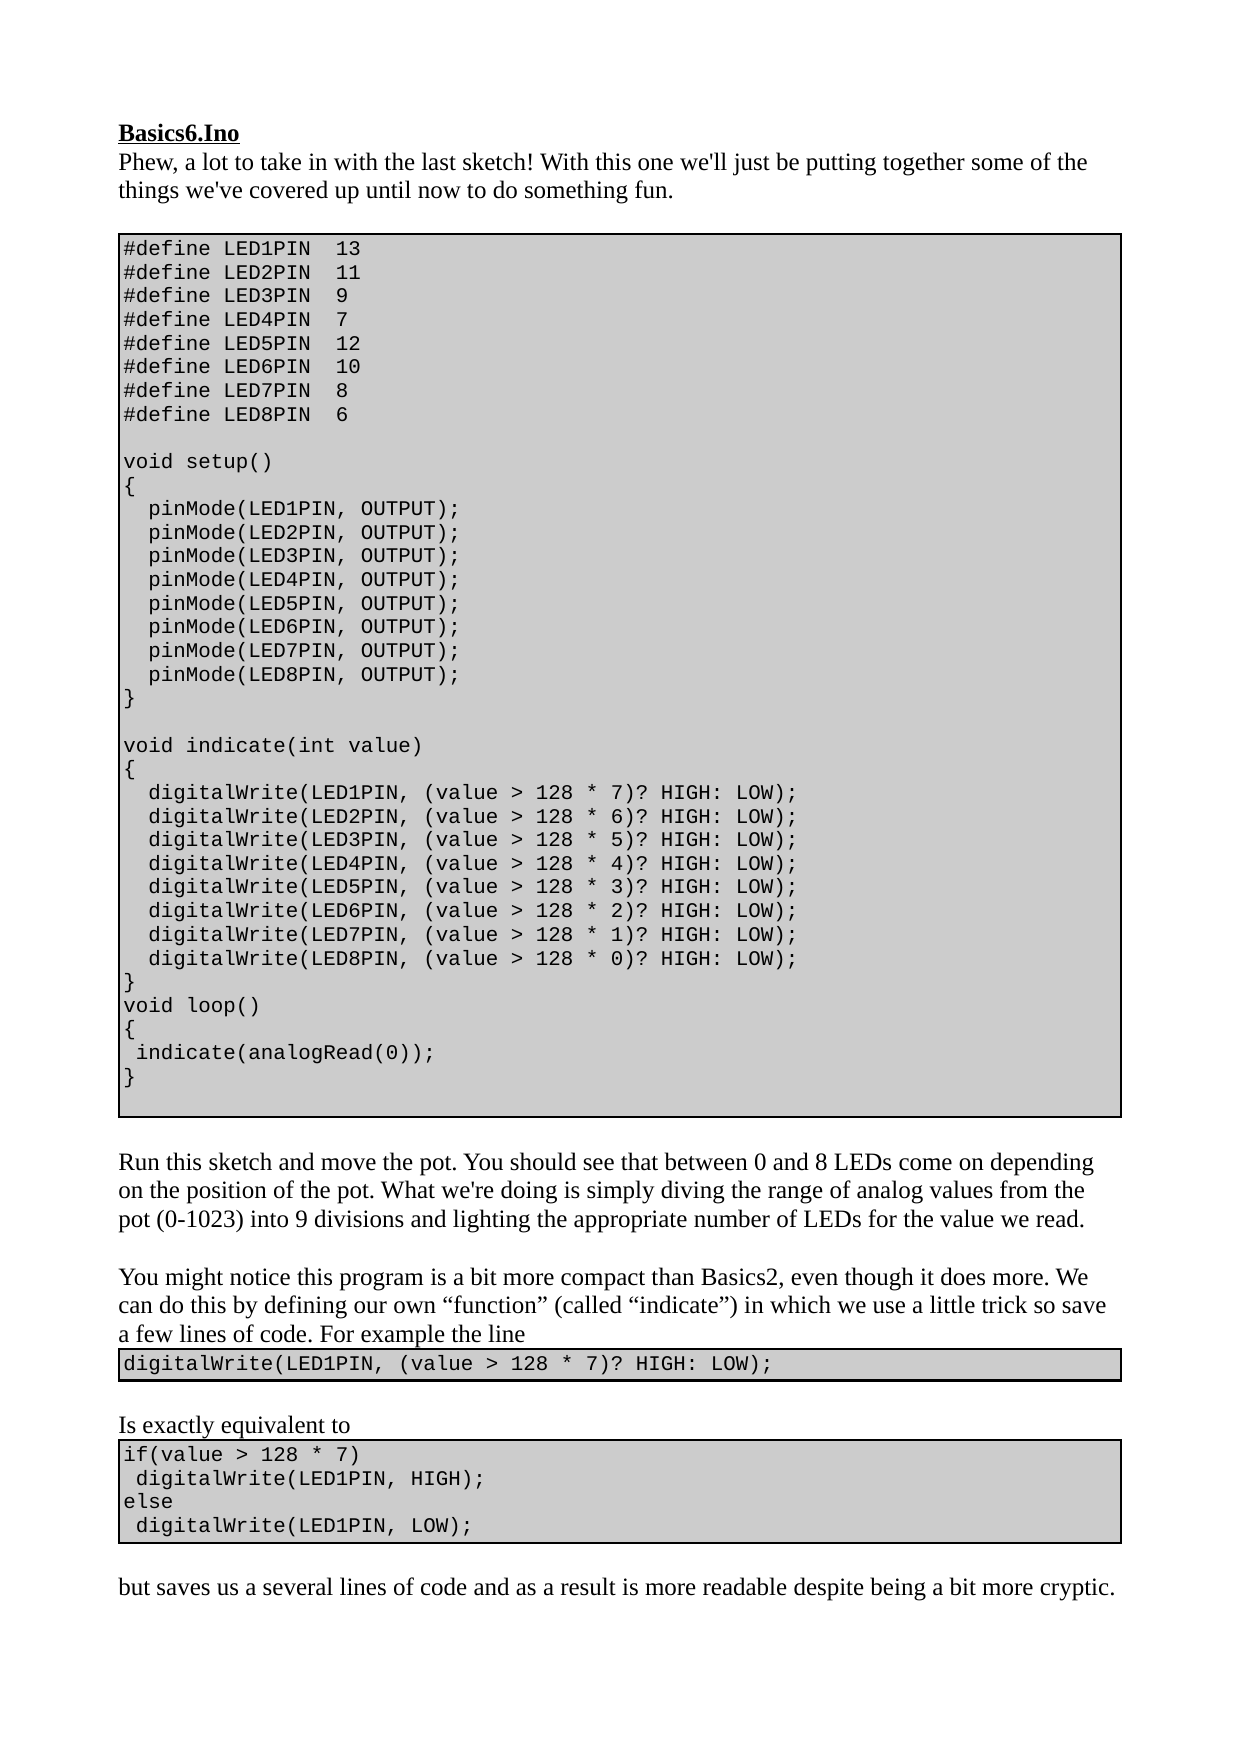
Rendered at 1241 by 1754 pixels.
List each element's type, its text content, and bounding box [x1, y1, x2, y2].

text pinMode(LED7PIN, OUTPUT); [120, 635, 1120, 659]
text digitalWrite(LED2PIN, (value > 128 * 6)? HIGH: LOW); [120, 801, 1120, 824]
text void loop() [120, 990, 1120, 1013]
text } [120, 966, 1120, 990]
text { [120, 1013, 1120, 1037]
text #define LED7PIN 8 [120, 375, 1120, 399]
text Is exactly equivalent to [118, 1410, 1122, 1439]
text digitalWrite(LED4PIN, (value > 128 * 4)? HIGH: LOW); [120, 848, 1120, 872]
text digitalWrite(LED1PIN, (value > 128 * 7)? HIGH: LOW); [120, 1350, 1120, 1379]
text if(value > 128 * 7) [120, 1441, 1120, 1463]
text digitalWrite(LED1PIN, (value > 128 * 7)? HIGH: LOW); [120, 777, 1120, 801]
text #define LED8PIN 6 [120, 399, 1120, 422]
text You might notice this program is a bit more compact than Basics2, even though it does more. We can do this by defining our own “function” (called “indicate”) in which we use a little trick so save a few lines of code. For example the line [118, 1262, 1122, 1348]
text digitalWrite(LED3PIN, (value > 128 * 5)? HIGH: LOW); [120, 824, 1120, 848]
text digitalWrite(LED7PIN, (value > 128 * 1)? HIGH: LOW); [120, 919, 1120, 942]
text #define LED4PIN 7 [120, 304, 1120, 328]
text #define LED1PIN 13 [120, 235, 1120, 257]
text void setup() [120, 446, 1120, 469]
text digitalWrite(LED1PIN, HIGH); [120, 1463, 1120, 1486]
text } [120, 682, 1120, 706]
text #define LED3PIN 9 [120, 280, 1120, 304]
text pinMode(LED3PIN, OUTPUT); [120, 541, 1120, 564]
text but saves us a several lines of code and as a result is more readable despite being a bit more cryptic. [118, 1572, 1122, 1601]
text digitalWrite(LED5PIN, (value > 128 * 3)? HIGH: LOW); [120, 872, 1120, 895]
text Run this sketch and move the pot. You should see that between 0 and 8 LEDs come on depending on the position of the pot. What we're doing is simply diving the range of analog values from the pot (0-1023) into 9 divisions and lighting the appropriate number of LEDs for the value we read. [118, 1147, 1122, 1233]
text pinMode(LED4PIN, OUTPUT); [120, 564, 1120, 588]
text { [120, 469, 1120, 493]
text { [120, 753, 1120, 777]
text indicate(analogRead(0)); [120, 1037, 1120, 1061]
text else [120, 1486, 1120, 1510]
text pinMode(LED6PIN, OUTPUT); [120, 611, 1120, 635]
text pinMode(LED8PIN, OUTPUT); [120, 659, 1120, 682]
text #define LED5PIN 12 [120, 328, 1120, 351]
text pinMode(LED5PIN, OUTPUT); [120, 588, 1120, 611]
text void indicate(int value) [120, 730, 1120, 753]
text pinMode(LED1PIN, OUTPUT); [120, 493, 1120, 517]
text digitalWrite(LED1PIN, LOW); [120, 1510, 1120, 1542]
text #define LED2PIN 11 [120, 257, 1120, 280]
text Phew, a lot to take in with the last sketch! With this one we'll just be putting together some of the things we've covered up until now to do something fun. [118, 147, 1122, 204]
text #define LED6PIN 10 [120, 351, 1120, 375]
text Basics6.Ino [118, 118, 1122, 147]
text pinMode(LED2PIN, OUTPUT); [120, 517, 1120, 541]
text digitalWrite(LED8PIN, (value > 128 * 0)? HIGH: LOW); [120, 942, 1120, 966]
text digitalWrite(LED6PIN, (value > 128 * 2)? HIGH: LOW); [120, 895, 1120, 919]
text } [120, 1061, 1120, 1084]
